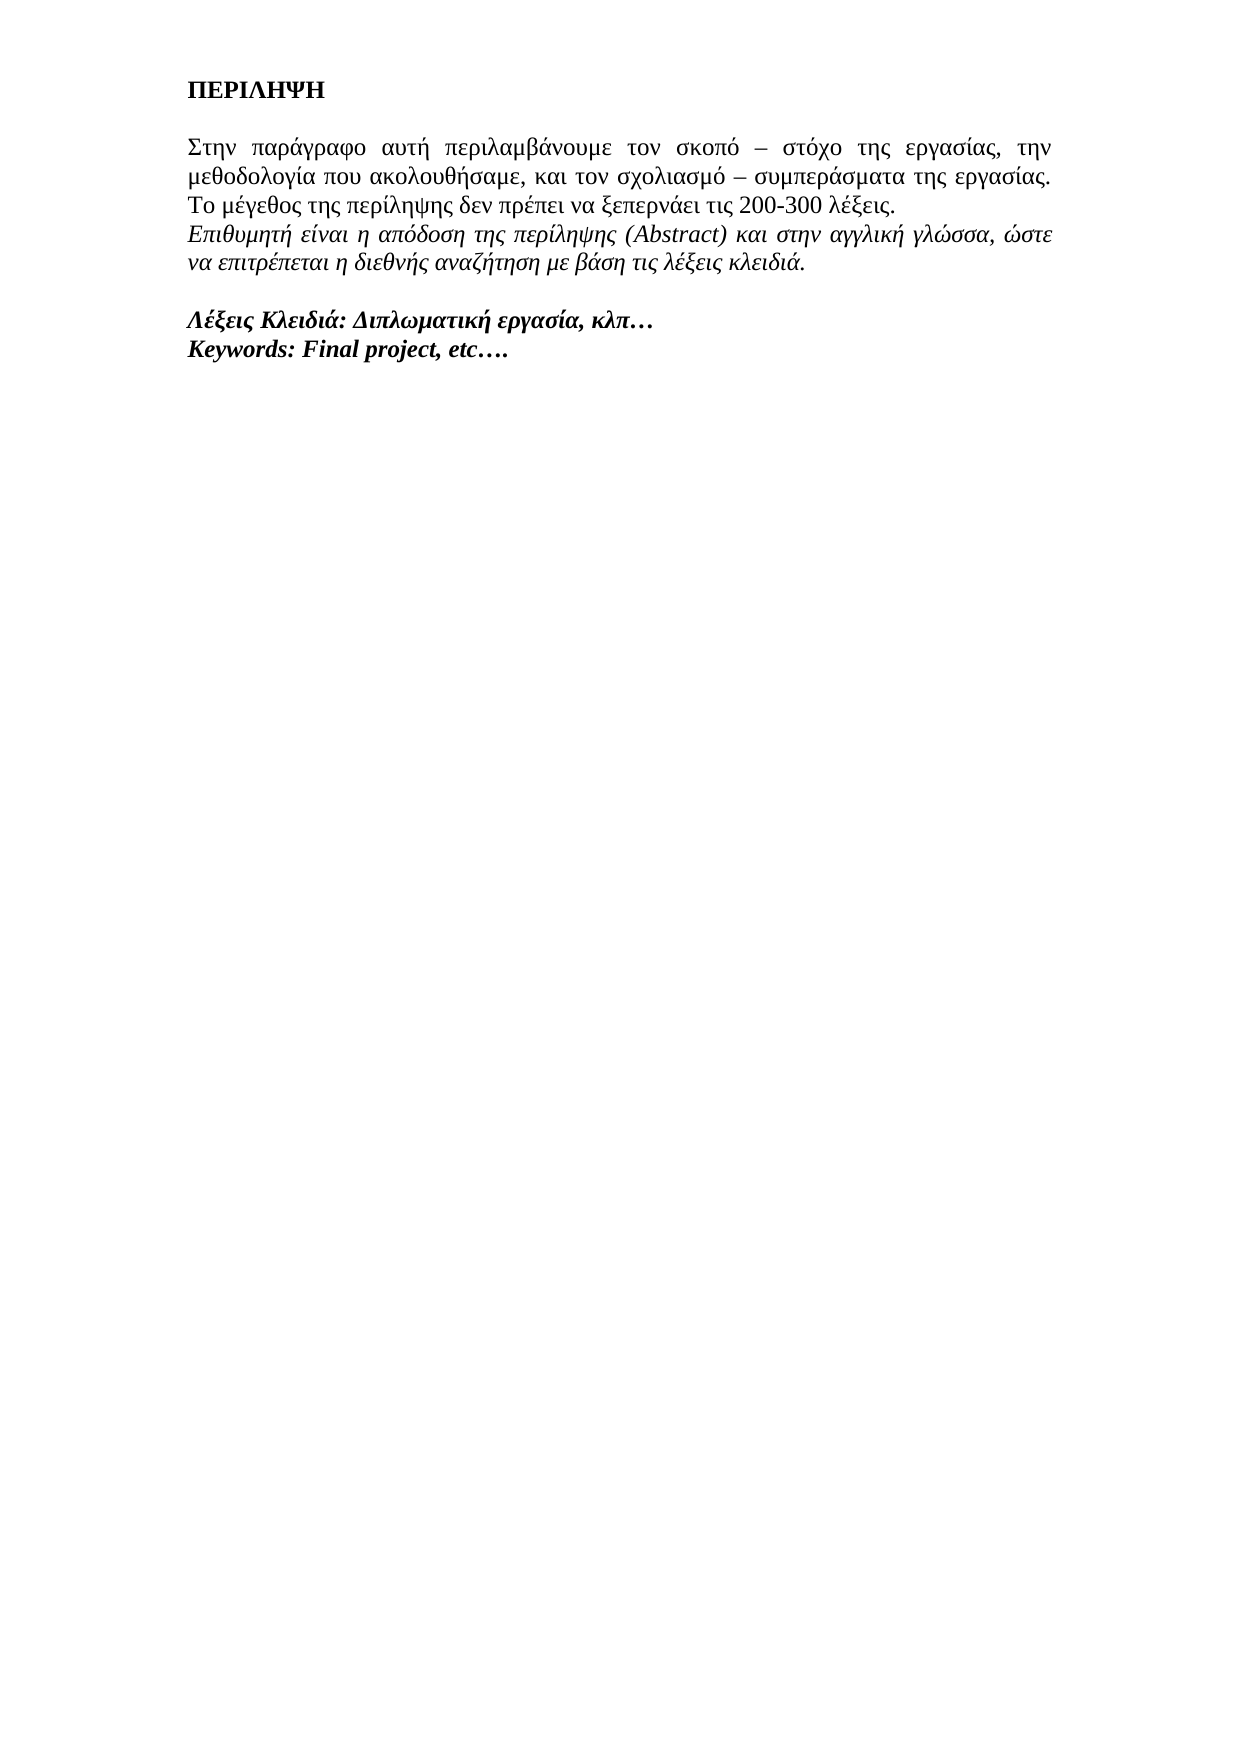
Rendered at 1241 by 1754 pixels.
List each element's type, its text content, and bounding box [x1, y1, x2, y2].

text Λέξεις Κλειδιά: Διπλωματική εργασία, κλπ… [187, 305, 1053, 334]
text ΠΕΡΙΛΗΨΗ [187, 75, 1053, 104]
text Στην παράγραφο αυτή περιλαμβάνουμε τον σκοπό – στόχο της εργασίας, την μεθοδολογία που ακολουθήσαμε, και τον σχολιασμό – συμπεράσματα της εργασίας. Το μέγεθος της περίληψης δεν πρέπει να ξεπερνάει τις 200-300 λέξεις. [187, 132, 1053, 219]
text Επιθυμητή είναι η απόδοση της περίληψης (Abstract) και στην αγγλική γλώσσα, ώστε να επιτρέπεται η διεθνής αναζήτηση με βάση τις λέξεις κλειδιά. [187, 219, 1053, 276]
text Keywords: Final project, etc…. [187, 334, 1053, 362]
